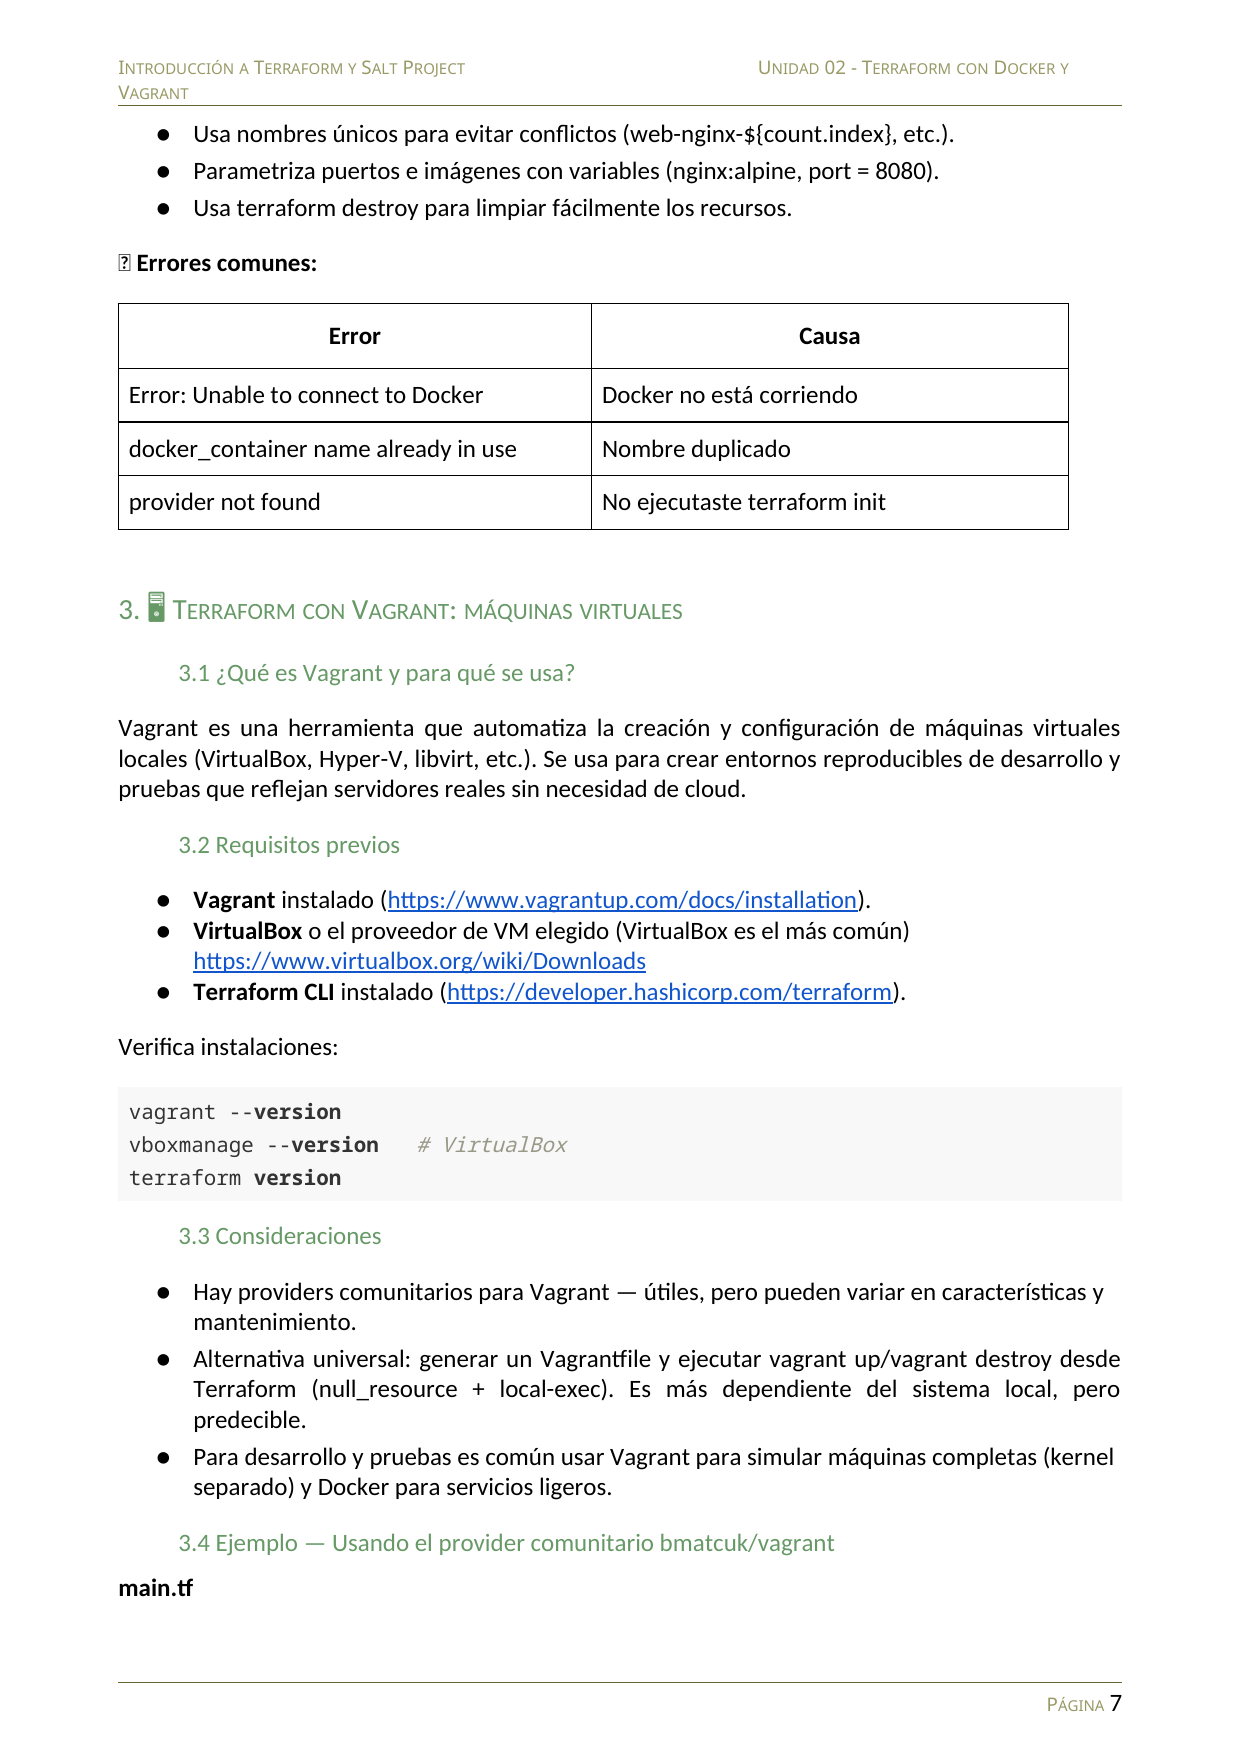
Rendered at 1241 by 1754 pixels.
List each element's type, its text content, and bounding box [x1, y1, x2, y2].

list VirtualBox o el proveedor de VM elegido (VirtualBox es el más común) https://www.virtualbox.org/wiki/Downloads [156, 915, 1122, 976]
subtitle 3.3 Consideraciones [178, 1220, 1122, 1251]
table_cell provider not found [119, 476, 591, 529]
list Usa terraform destroy para limpiar fácilmente los recursos. [156, 192, 1122, 222]
text Verifica instalaciones: [118, 1031, 1122, 1062]
list Vagrant instalado (https://www.vagrantup.com/docs/installation). [156, 884, 1122, 915]
list Hay providers comunitarios para Vagrant — útiles, pero pueden variar en características y mantenimiento. [156, 1276, 1122, 1337]
table_cell Error: Unable to connect to Docker [119, 369, 591, 421]
table_header Causa [592, 304, 1068, 368]
list Para desarrollo y pruebas es común usar Vagrant para simular máquinas completas (kernel separado) y Docker para servicios ligeros. [156, 1441, 1122, 1502]
list Terraform CLI instalado (https://developer.hashicorp.com/terraform). [156, 976, 1122, 1006]
subtitle 3. 🖥️ Terraform con Vagrant: máquinas virtuales [118, 591, 1122, 627]
text Vagrant es una herramienta que automatiza la creación y configuración de máquinas virtuales locales (VirtualBox, Hyper‑V, libvirt, etc.). Se usa para crear entornos reproducibles de desarrollo y pruebas que reflejan servidores reales sin necesidad de cloud. [118, 712, 1122, 804]
list Usa nombres únicos para evitar conflictos (web-nginx-${count.index}, etc.). [156, 118, 1122, 148]
subtitle 3.4 Ejemplo — Usando el provider comunitario bmatcuk/vagrant [178, 1527, 1122, 1557]
table_cell docker_container name already in use [119, 423, 591, 475]
list Parametriza puertos e imágenes con variables (nginx:alpine, port = 8080). [156, 155, 1122, 186]
table_header vagrant --version vboxmanage --version # VirtualBox terraform version [118, 1087, 1122, 1201]
text main.tf [118, 1572, 1122, 1603]
text ❌ Errores comunes: [118, 247, 1122, 278]
subtitle 3.1 ¿Qué es Vagrant y para qué se usa? [178, 657, 1122, 687]
table_header Error [119, 304, 591, 368]
list Alternativa universal: generar un Vagrantfile y ejecutar vagrant up/vagrant destroy desde Terraform (null_resource + local-exec). Es más dependiente del sistema local, pero predecible. [156, 1343, 1122, 1434]
subtitle 3.2 Requisitos previos [178, 829, 1122, 859]
table_cell No ejecutaste terraform init [592, 476, 1068, 529]
table_cell Docker no está corriendo [592, 369, 1068, 421]
table_cell Nombre duplicado [592, 423, 1068, 475]
